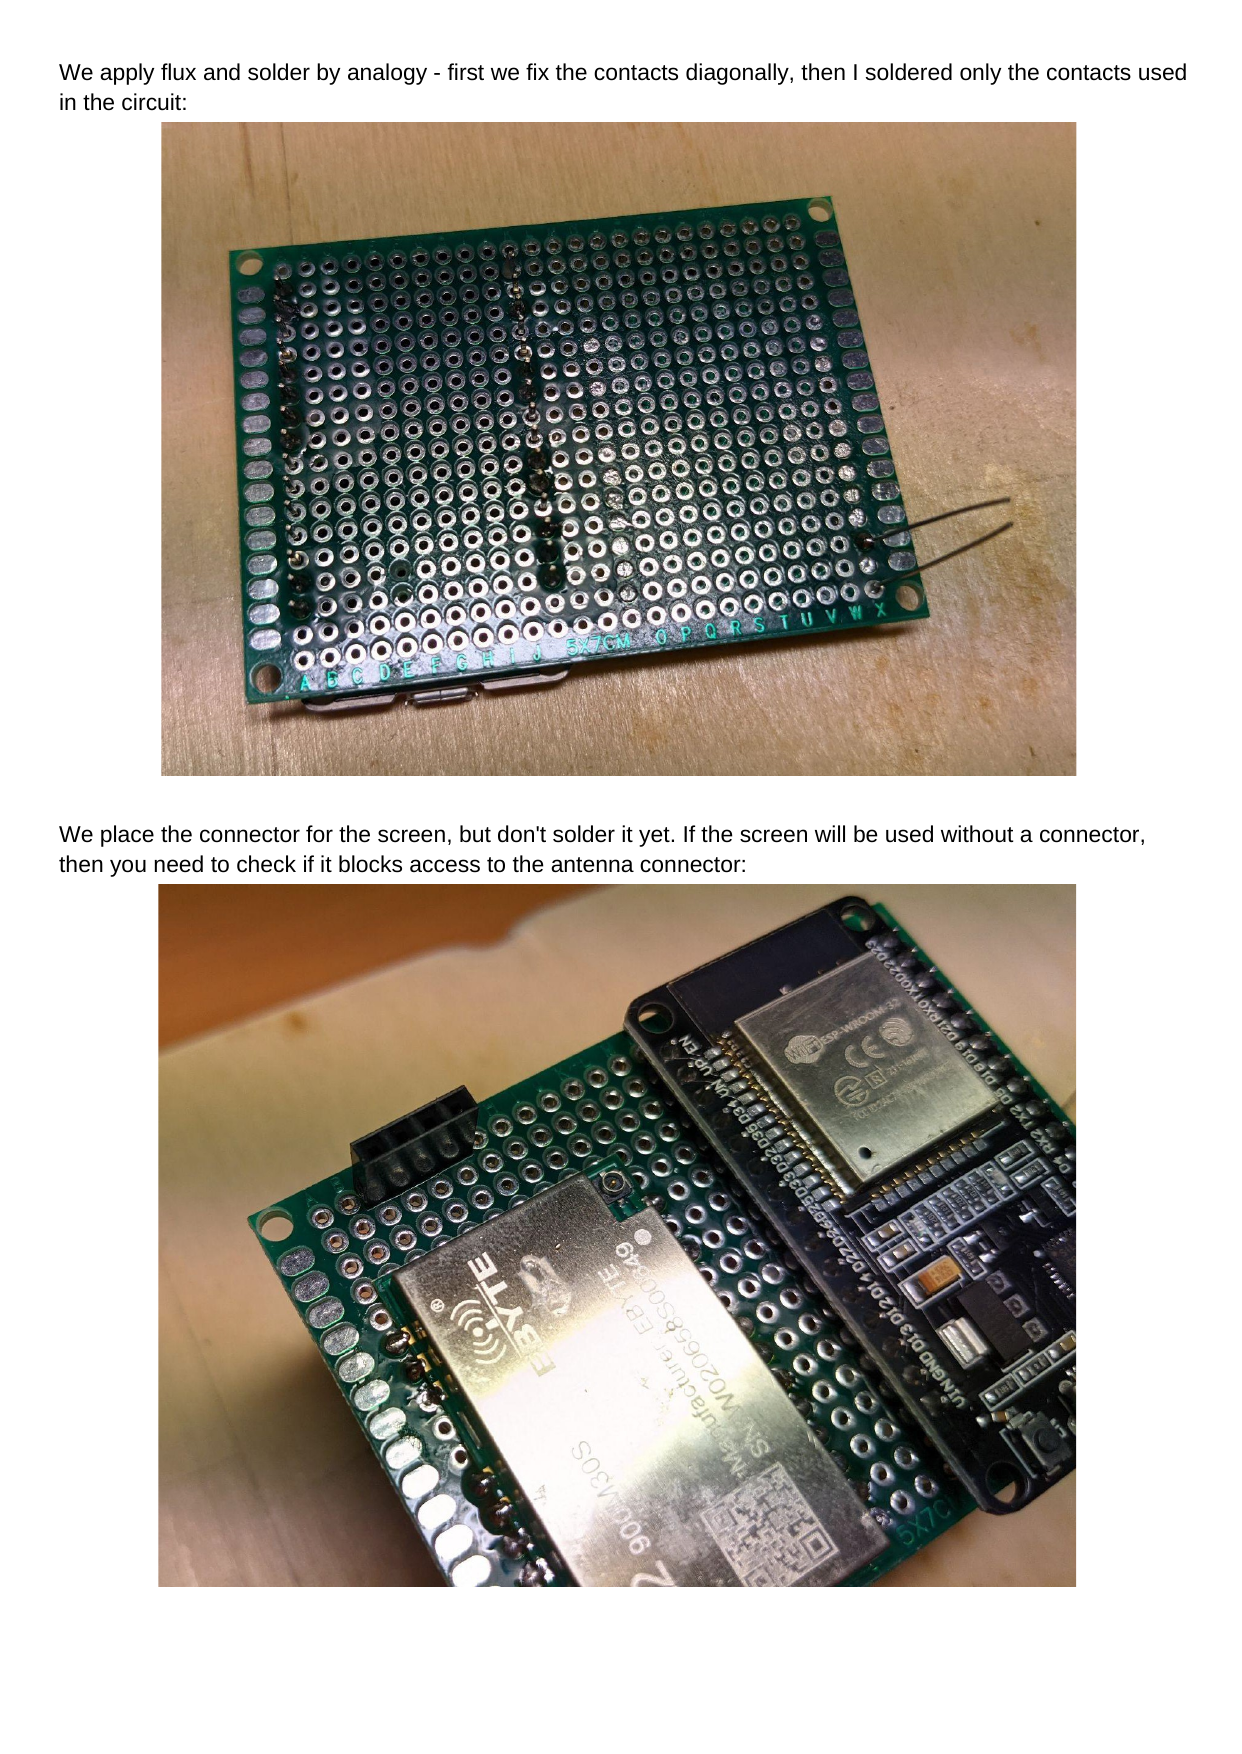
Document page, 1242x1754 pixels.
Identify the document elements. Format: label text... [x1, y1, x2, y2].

picture [161, 122, 1077, 776]
text We place the connector for the screen, but don't solder it yet. If the screen will be used without a connector, then you need to check if it blocks access to the antenna connector: [59, 821, 1171, 877]
picture [158, 884, 1077, 1587]
text We apply flux and solder by analogy - first we fix the contacts diagonally, then I soldered only the contacts used in the circuit: [59, 59, 1196, 116]
